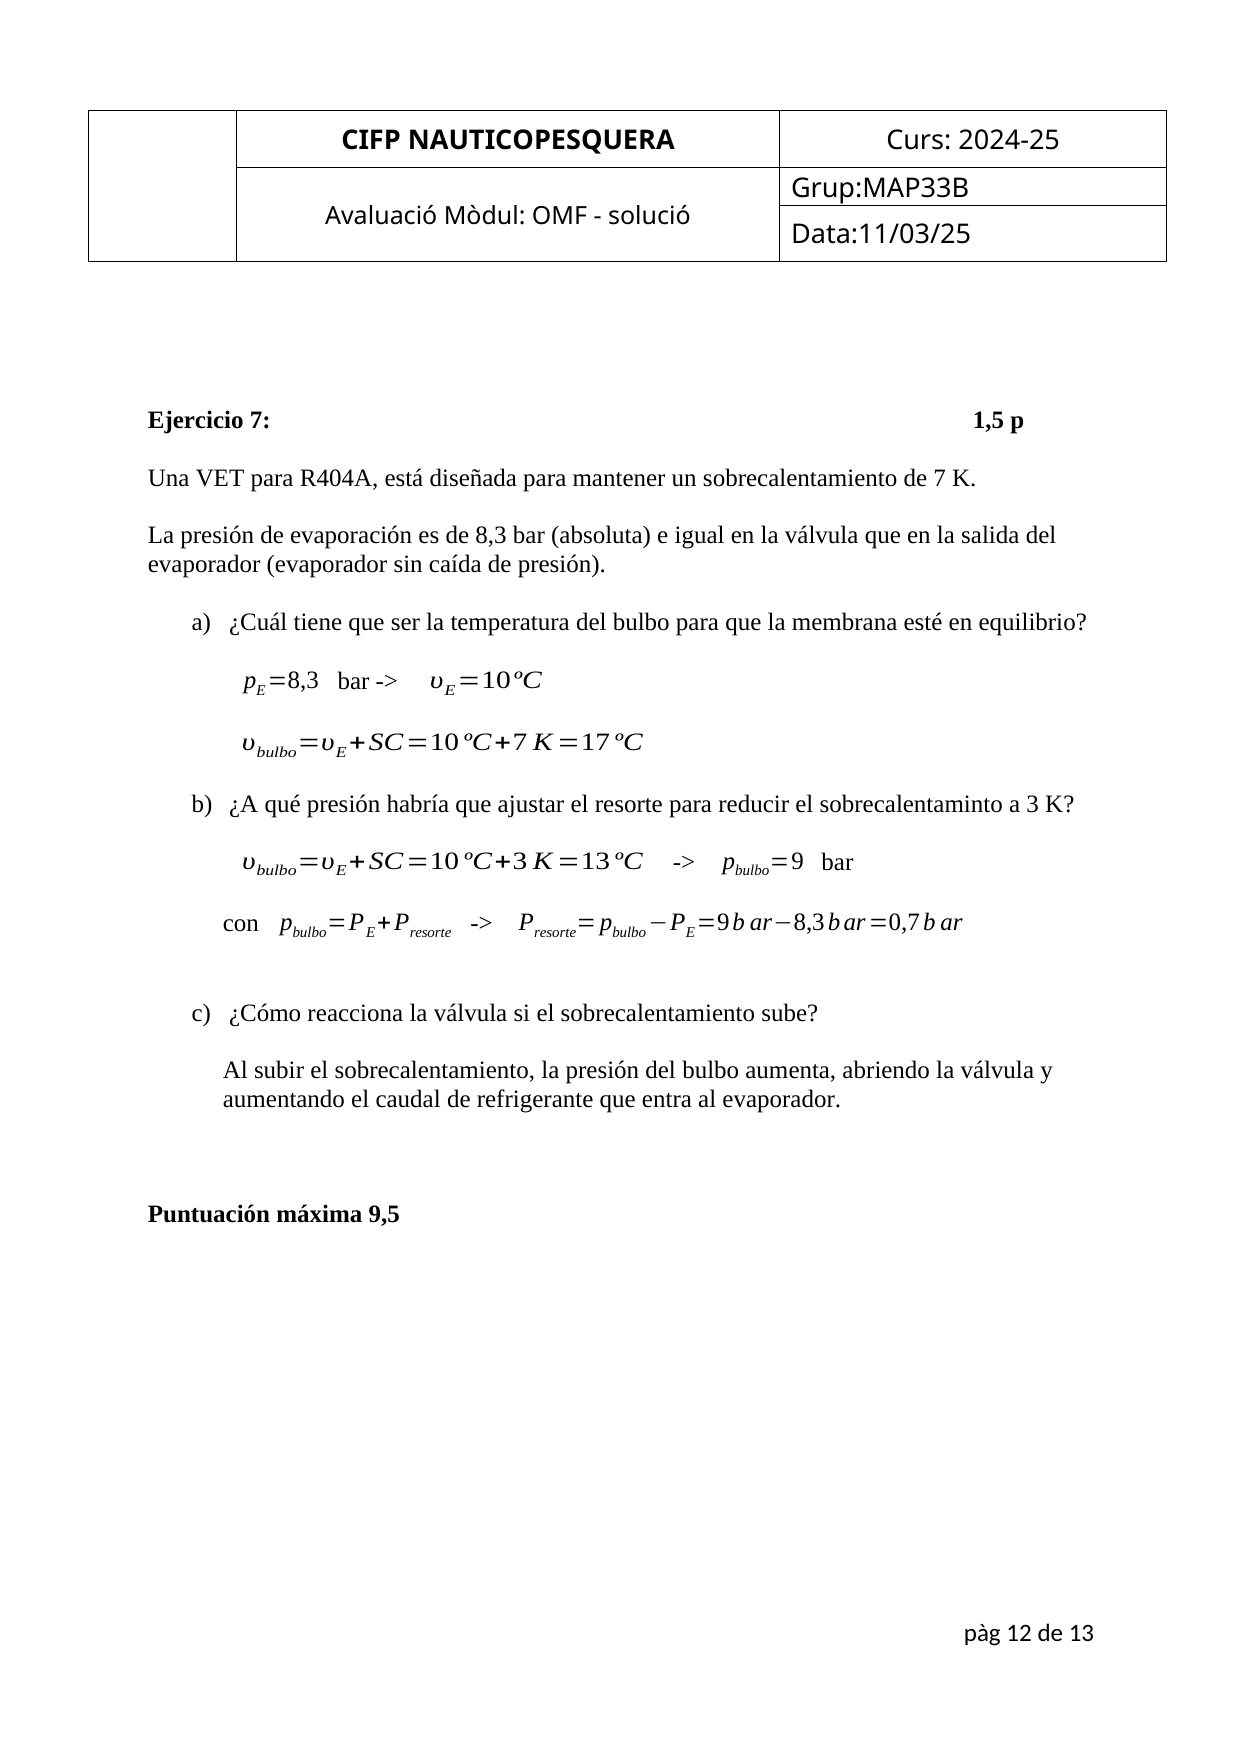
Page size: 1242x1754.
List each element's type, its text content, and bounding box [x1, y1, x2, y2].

text Puntuación máxima 9,5 [148, 1199, 1094, 1228]
list ¿A qué presión habría que ajustar el resorte para reducir el sobrecalentaminto a 3 K? [191, 789, 1094, 818]
list ¿Cómo reacciona la válvula si el sobrecalentamiento sube? [191, 998, 1094, 1027]
text Al subir el sobrecalentamiento, la presión del bulbo aumenta, abriendo la válvula y aumentando el caudal de refrigerante que entra al evaporador. [148, 1055, 1094, 1113]
text La presión de evaporación es de 8,3 bar (absoluta) e igual en la válvula que en la salida del evaporador (evaporador sin caída de presión). [148, 520, 1094, 578]
text bar -> [148, 666, 1094, 698]
list ¿Cuál tiene que ser la temperatura del bulbo para que la membrana esté en equilibrio? [191, 607, 1094, 635]
text con-> [148, 908, 1094, 940]
text Ejercicio 7: 1,5 p [148, 405, 1094, 434]
text Una VET para R404A, está diseñada para mantener un sobrecalentamiento de 7 K. [148, 463, 1094, 492]
text -> bar [148, 847, 1094, 879]
